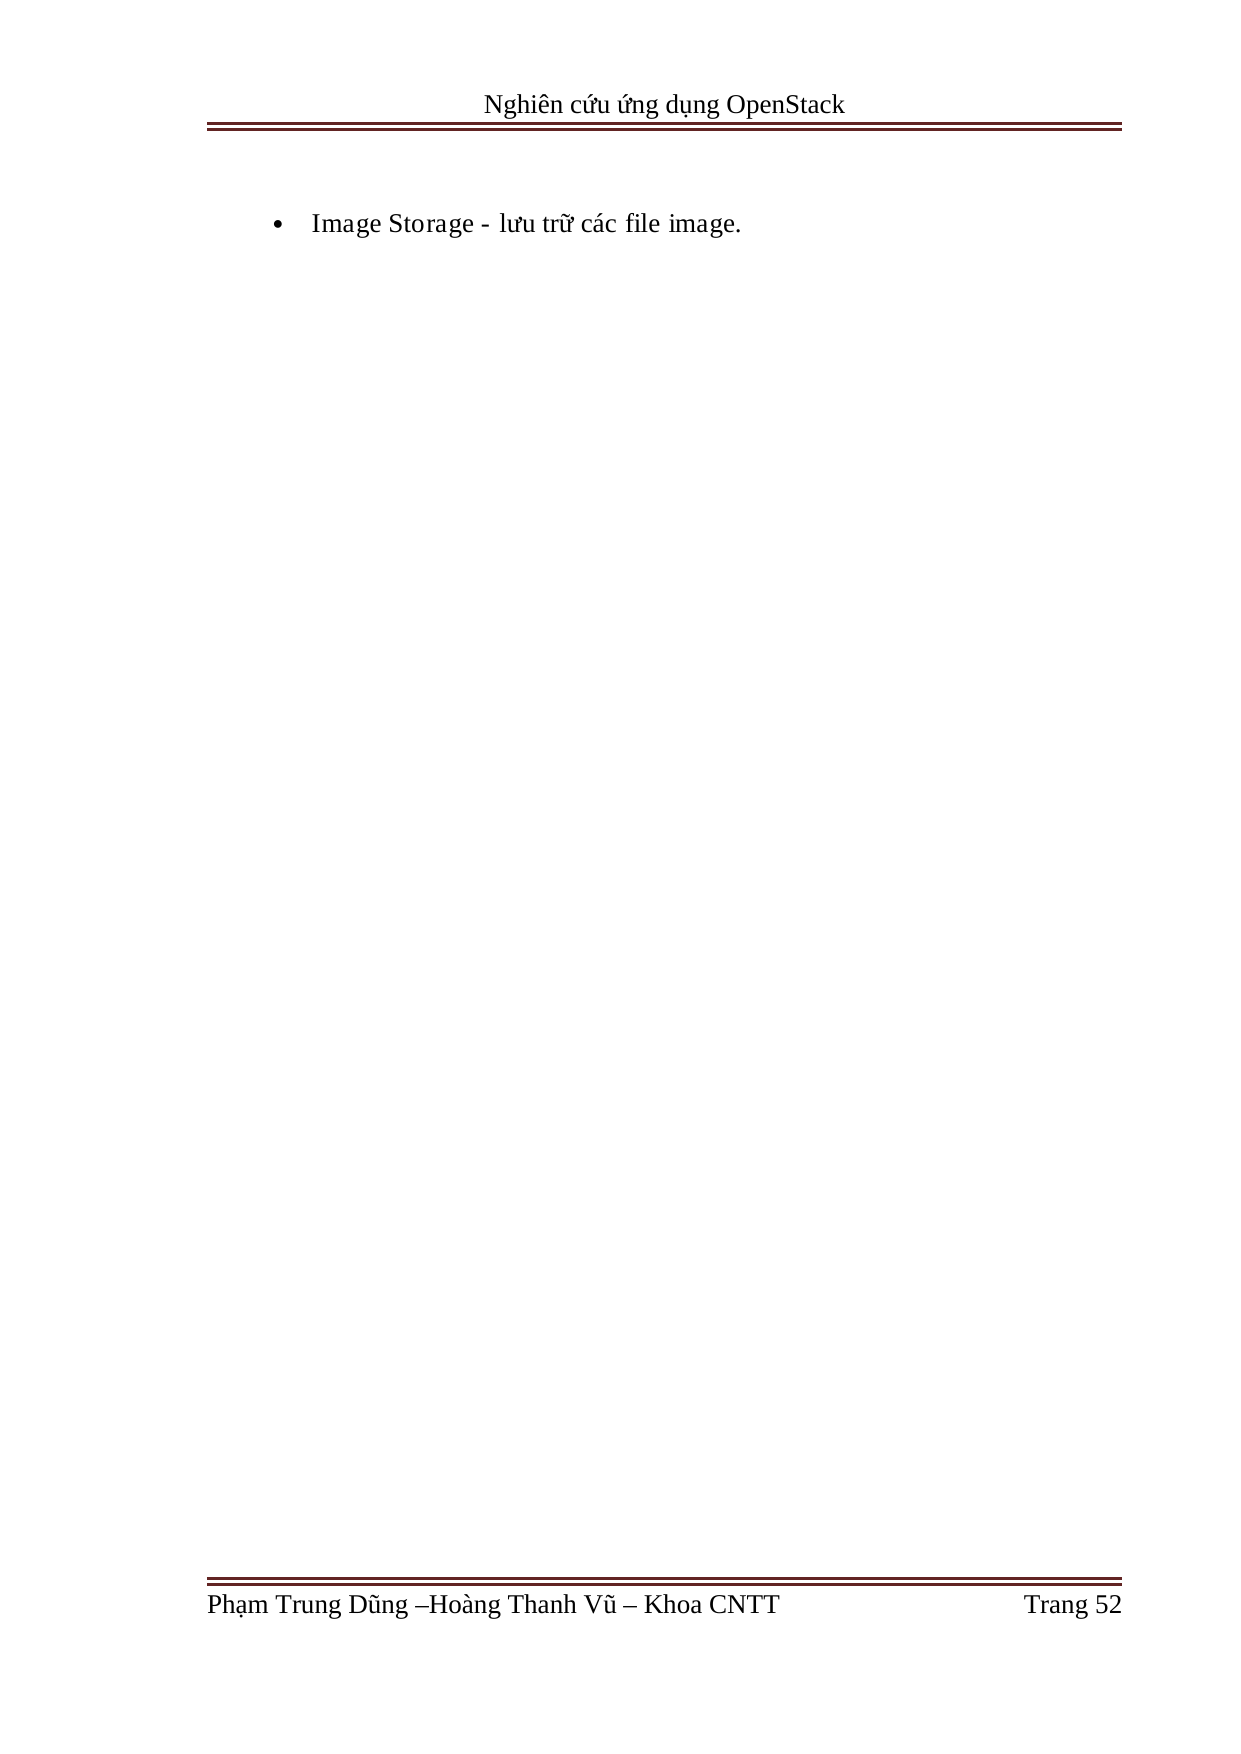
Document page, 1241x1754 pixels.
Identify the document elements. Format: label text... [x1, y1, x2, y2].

list Image Storage - lưu trữ các file image. [244, 207, 1122, 238]
